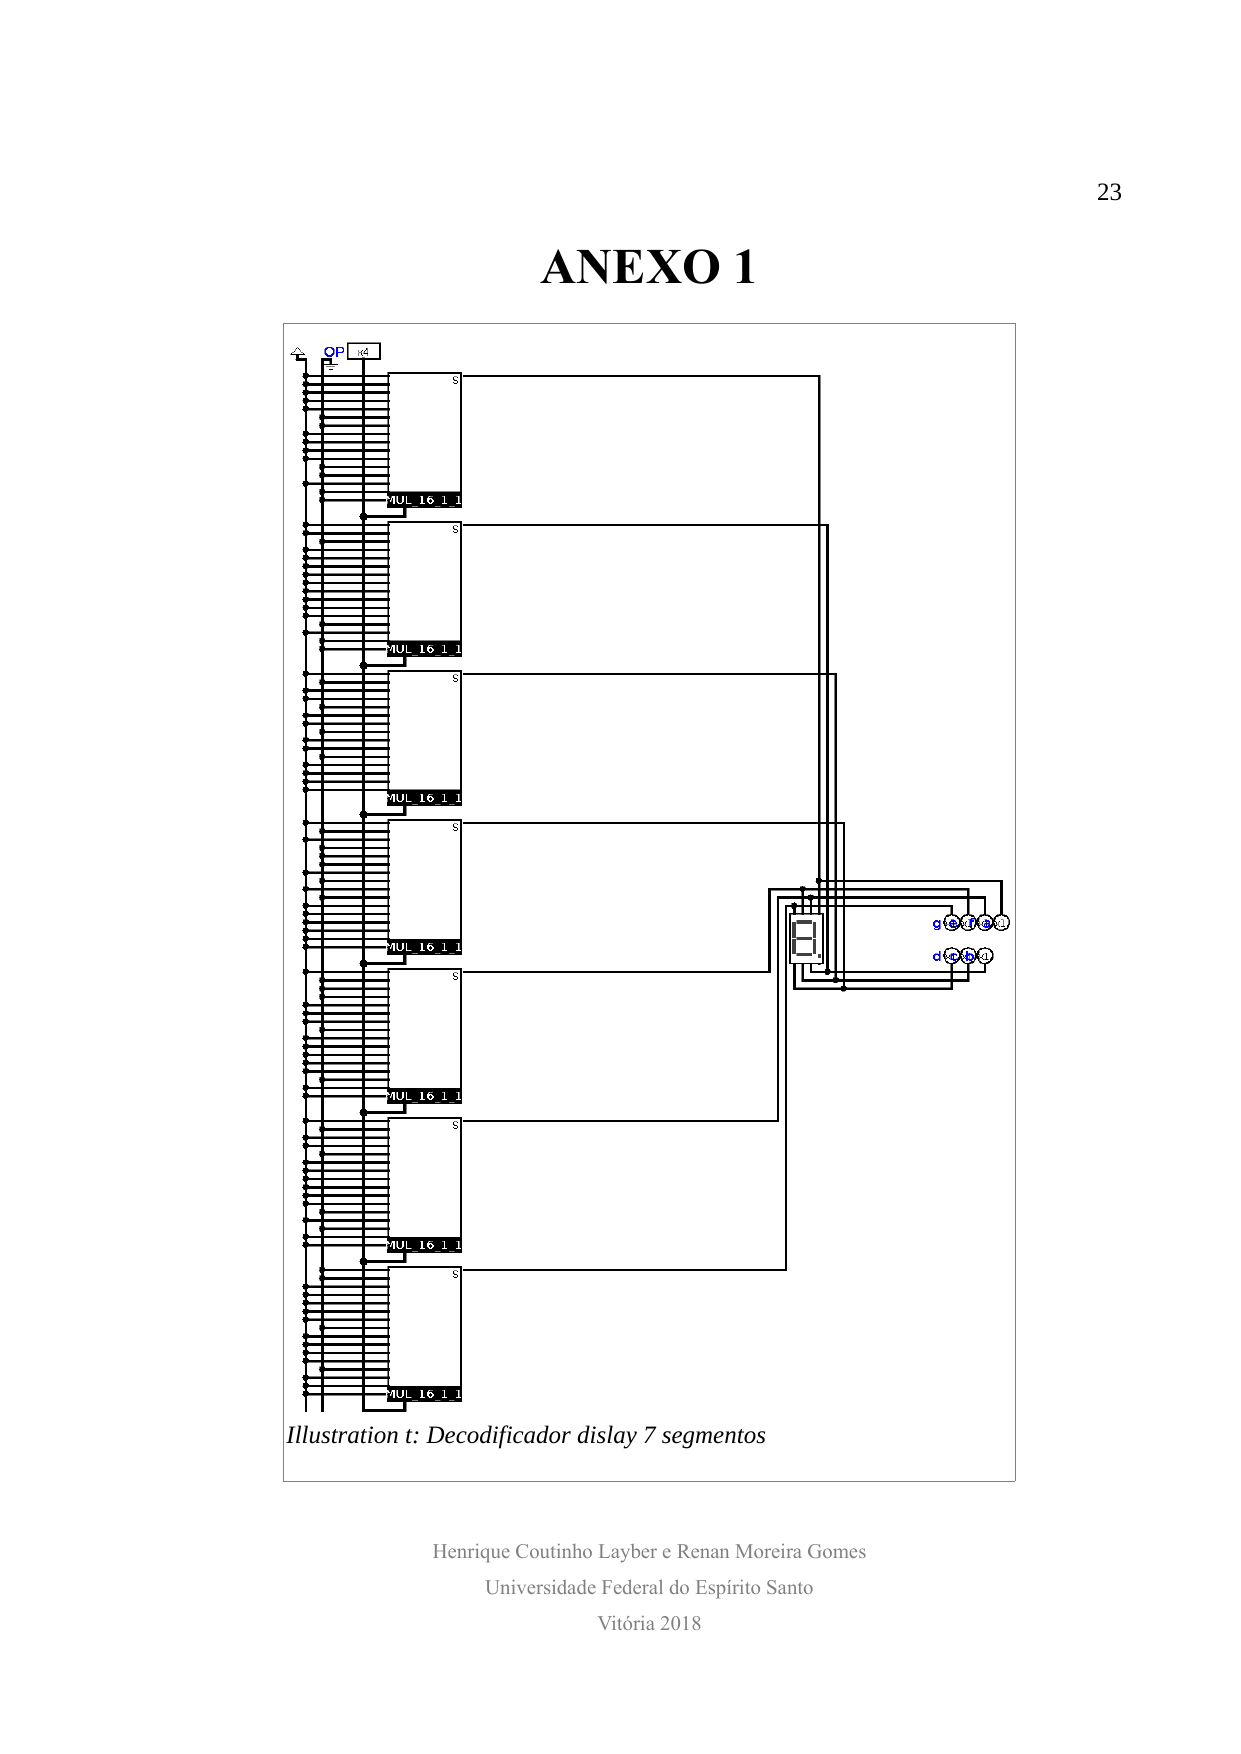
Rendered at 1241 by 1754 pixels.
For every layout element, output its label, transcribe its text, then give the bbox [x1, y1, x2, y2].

picture [286, 338, 1013, 1415]
text Illustration t: Decodificador dislay 7 segmentos [286, 1415, 1012, 1449]
text ANEXO 1 [177, 237, 1122, 294]
